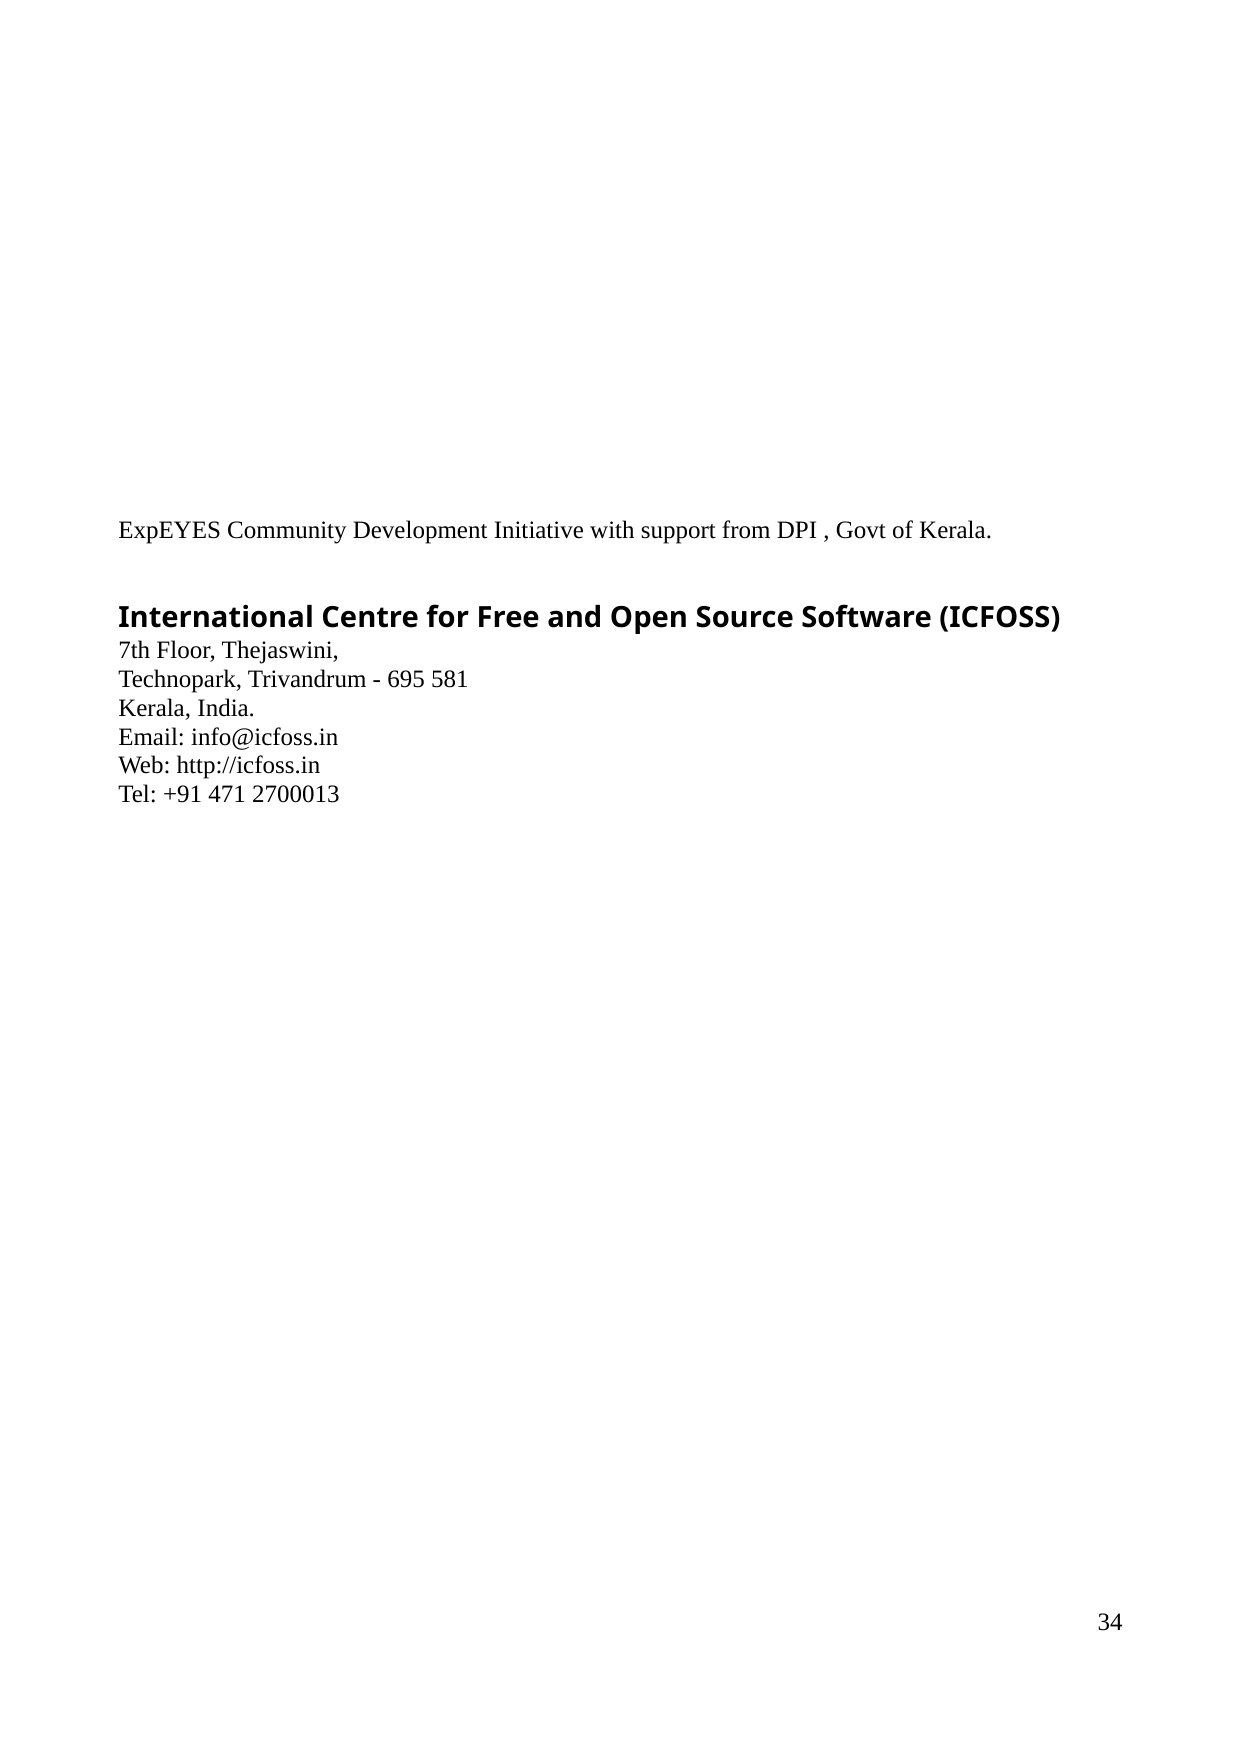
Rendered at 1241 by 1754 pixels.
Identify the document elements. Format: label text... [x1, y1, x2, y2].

text Technopark, Trivandrum - 695 581 [118, 664, 1122, 693]
text International Centre for Free and Open Source Software (ICFOSS) [118, 596, 1122, 636]
text 7th Floor, Thejaswini, [118, 636, 1122, 664]
text Tel: +91 471 2700013 [118, 779, 1122, 808]
text Web: http://icfoss.in [118, 751, 1122, 779]
text Email: info@icfoss.in [118, 722, 1122, 751]
text Kerala, India. [118, 693, 1122, 722]
text ExpEYES Community Development Initiative with support from DPI , Govt of Kerala. [118, 515, 1122, 544]
